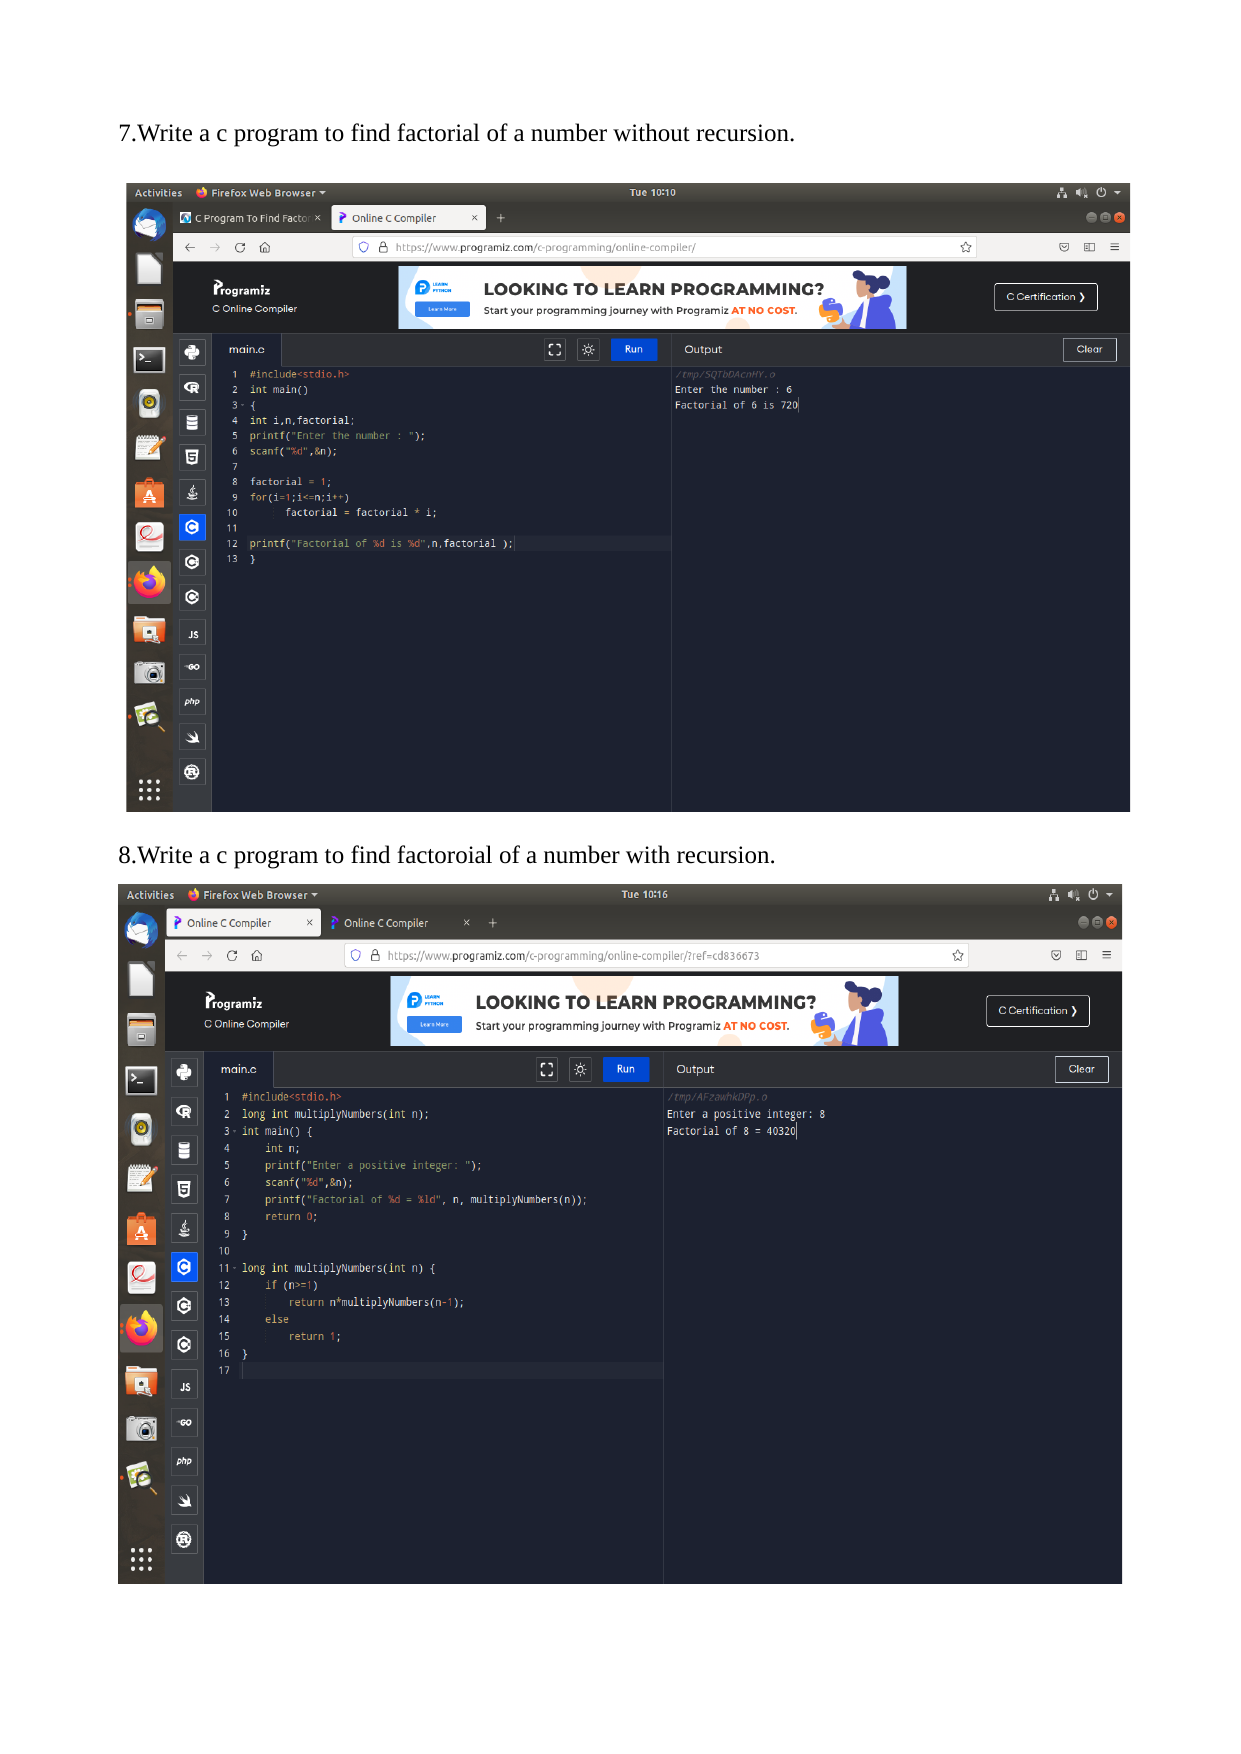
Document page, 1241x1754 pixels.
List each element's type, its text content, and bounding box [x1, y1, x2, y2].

picture [126, 183, 1131, 812]
text 7.Write a c program to find factorial of a number without recursion. [118, 118, 1122, 147]
picture [118, 884, 1123, 1584]
text 8.Write a c program to find factoroial of a number with recursion. [118, 840, 1122, 869]
